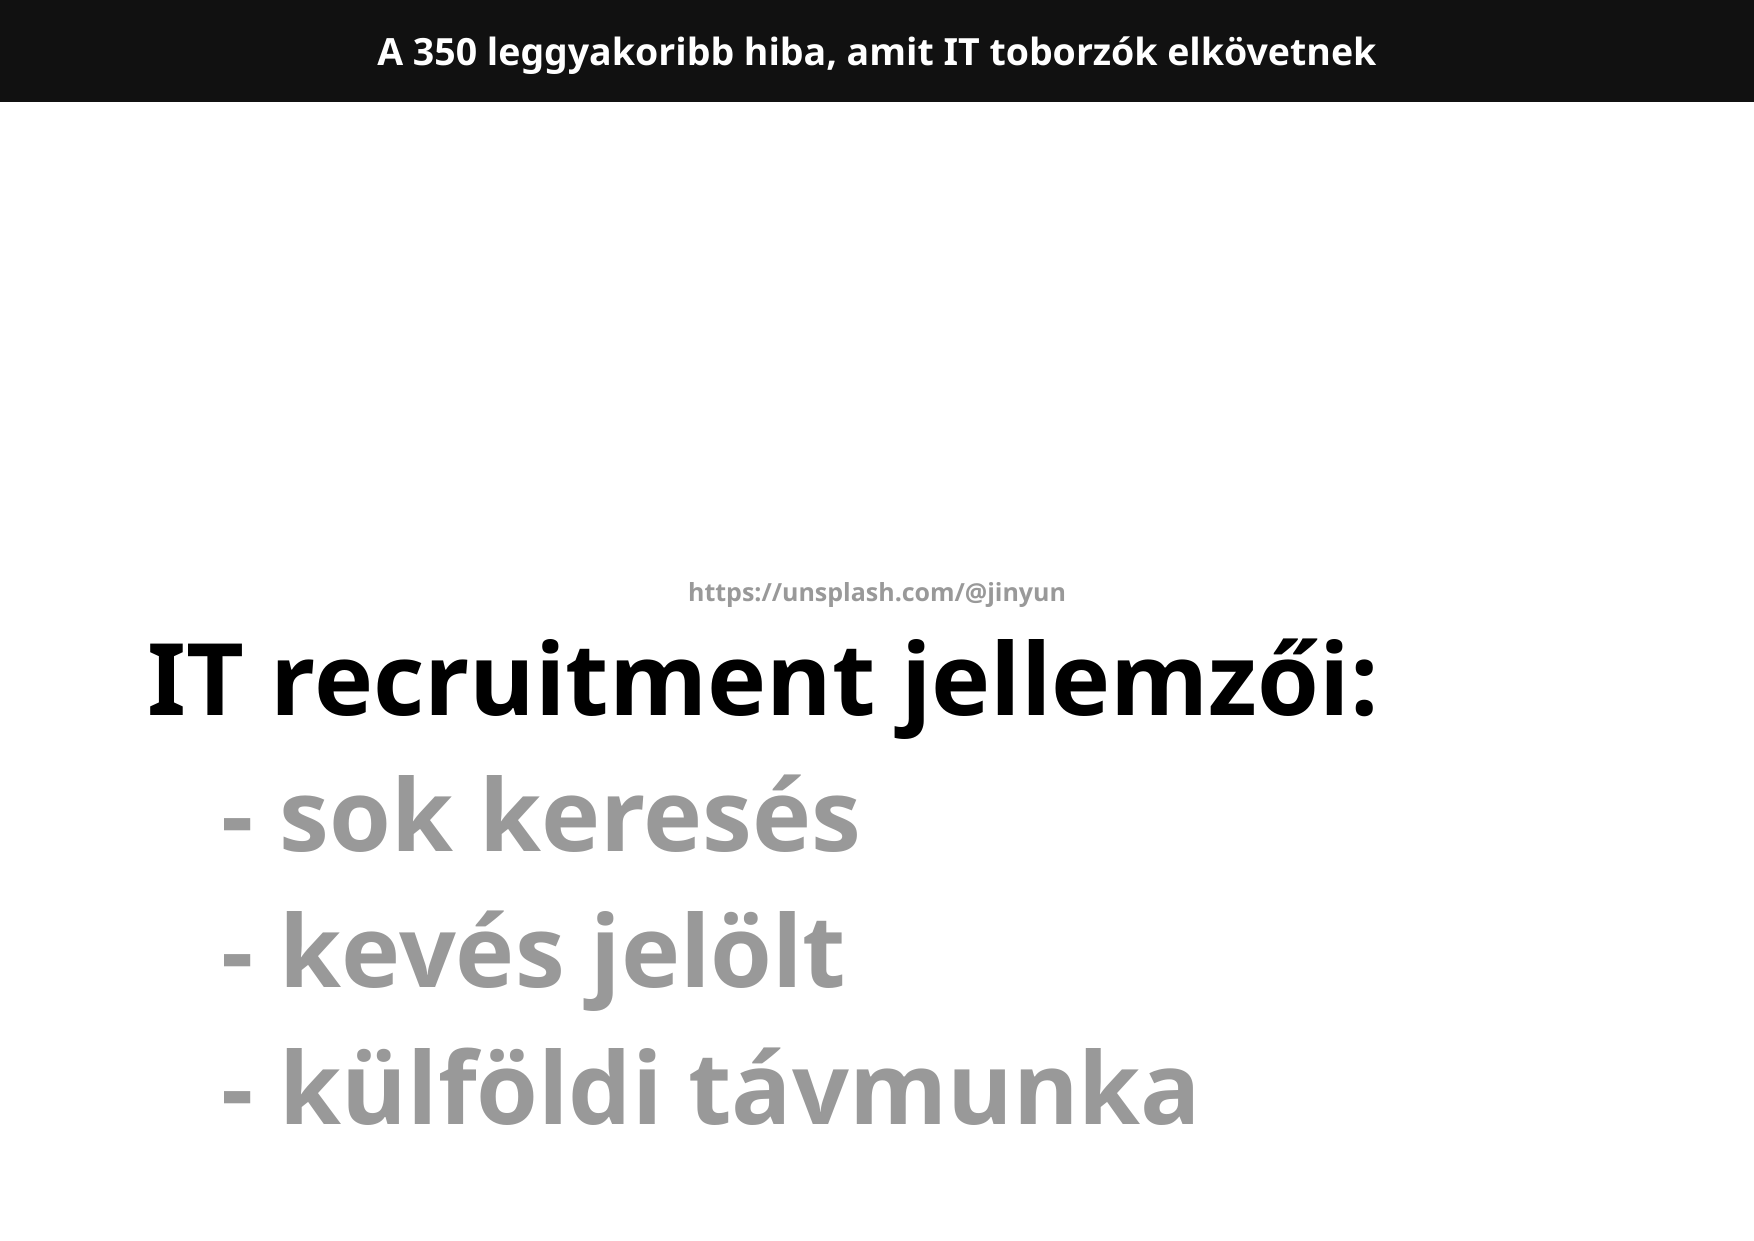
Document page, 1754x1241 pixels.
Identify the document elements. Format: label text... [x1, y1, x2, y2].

text - kevés jelölt [0, 881, 1754, 1017]
text IT recruitment jellemzői: [0, 608, 1754, 745]
text - külföldi távmunka [0, 1017, 1754, 1153]
text https://unsplash.com/@jinyun [0, 574, 1754, 608]
text - sok keresés [0, 745, 1754, 881]
